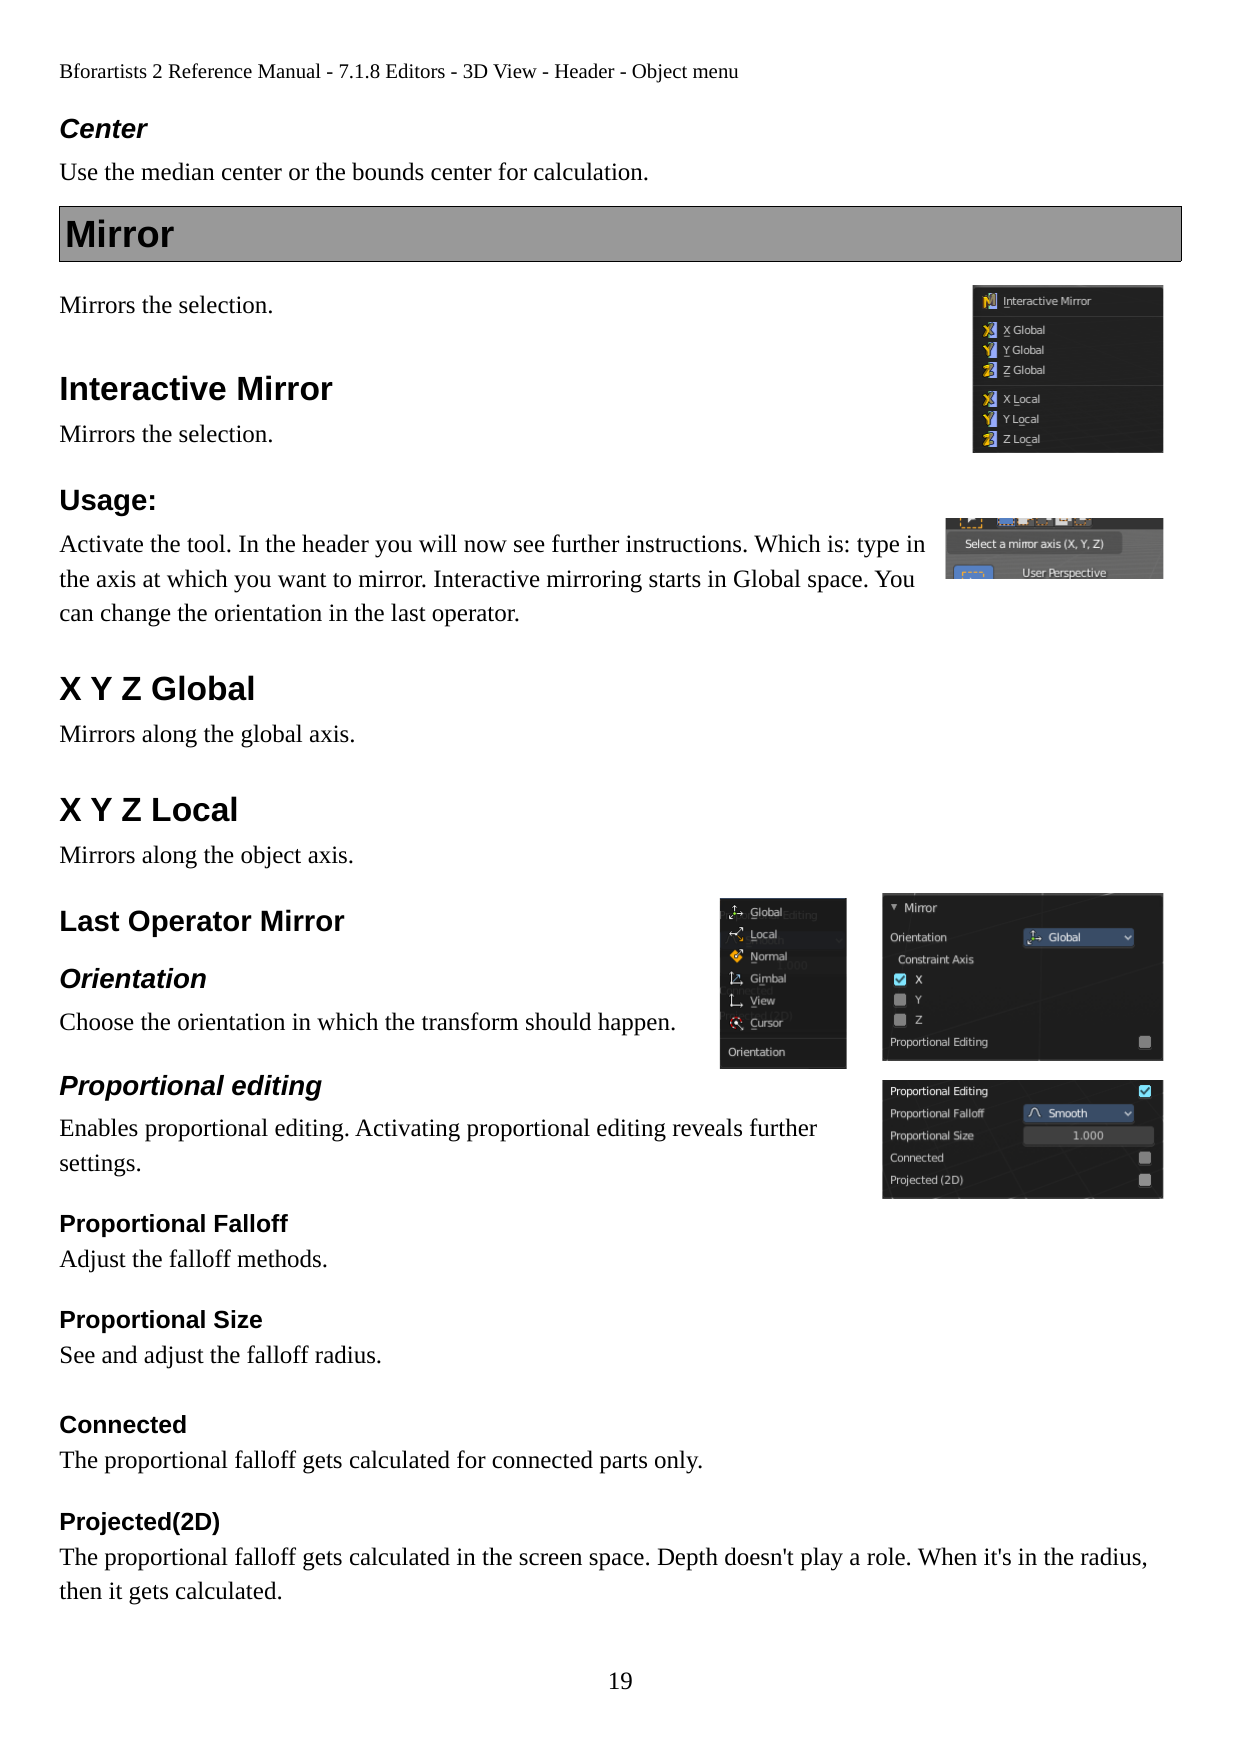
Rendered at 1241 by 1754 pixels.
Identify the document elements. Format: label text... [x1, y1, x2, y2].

subtitle Proportional Size [59, 1306, 1181, 1334]
subtitle Center [59, 113, 1181, 144]
subtitle Interactive Mirror [59, 368, 972, 407]
picture [972, 285, 1164, 453]
table_header Mirror [60, 207, 1181, 261]
text Mirrors the selection. [59, 419, 972, 448]
subtitle Projected(2D) [59, 1507, 1181, 1535]
subtitle X Y Z Local [59, 789, 1181, 828]
text See and adjust the falloff radius. [59, 1340, 1181, 1369]
picture [719, 898, 847, 1069]
text Mirrors the selection. [59, 290, 972, 319]
text Use the median center or the bounds center for calculation. [59, 157, 1181, 186]
subtitle [1164, 904, 1181, 938]
subtitle Proportional editing [59, 1069, 1181, 1101]
subtitle Last Operator Mirror [59, 904, 719, 938]
text [1164, 419, 1181, 448]
text [1164, 290, 1181, 319]
picture [945, 518, 1164, 579]
text The proportional falloff gets calculated in the screen space. Depth doesn't play a role. When it's in the radius, then it gets calculated. [59, 1542, 1181, 1605]
subtitle Proportional Falloff [59, 1209, 1181, 1238]
subtitle Connected [59, 1410, 1181, 1439]
subtitle [1164, 368, 1181, 407]
subtitle [847, 963, 882, 995]
subtitle Orientation [59, 963, 719, 995]
text Mirrors along the object axis. [59, 841, 1181, 869]
text Activate the tool. In the header you will now see further instructions. Which is: type in the axis at which you want to mirror. Interactive mirroring starts in Global space. You can change the orientation in the last operator. [59, 529, 1181, 627]
text Mirrors along the global axis. [59, 719, 1181, 748]
subtitle X Y Z Global [59, 668, 1181, 707]
text The proportional falloff gets calculated for connected parts only. [59, 1445, 1181, 1474]
subtitle [847, 904, 882, 938]
text Enables proportional editing. Activating proportional editing reveals further settings. [59, 1113, 882, 1176]
subtitle Usage: [59, 483, 1181, 517]
text Choose the orientation in which the transform should happen. [59, 1007, 719, 1036]
subtitle [1164, 963, 1181, 995]
text Adjust the falloff methods. [59, 1244, 1181, 1273]
picture [882, 1080, 1164, 1199]
picture [882, 893, 1164, 1061]
